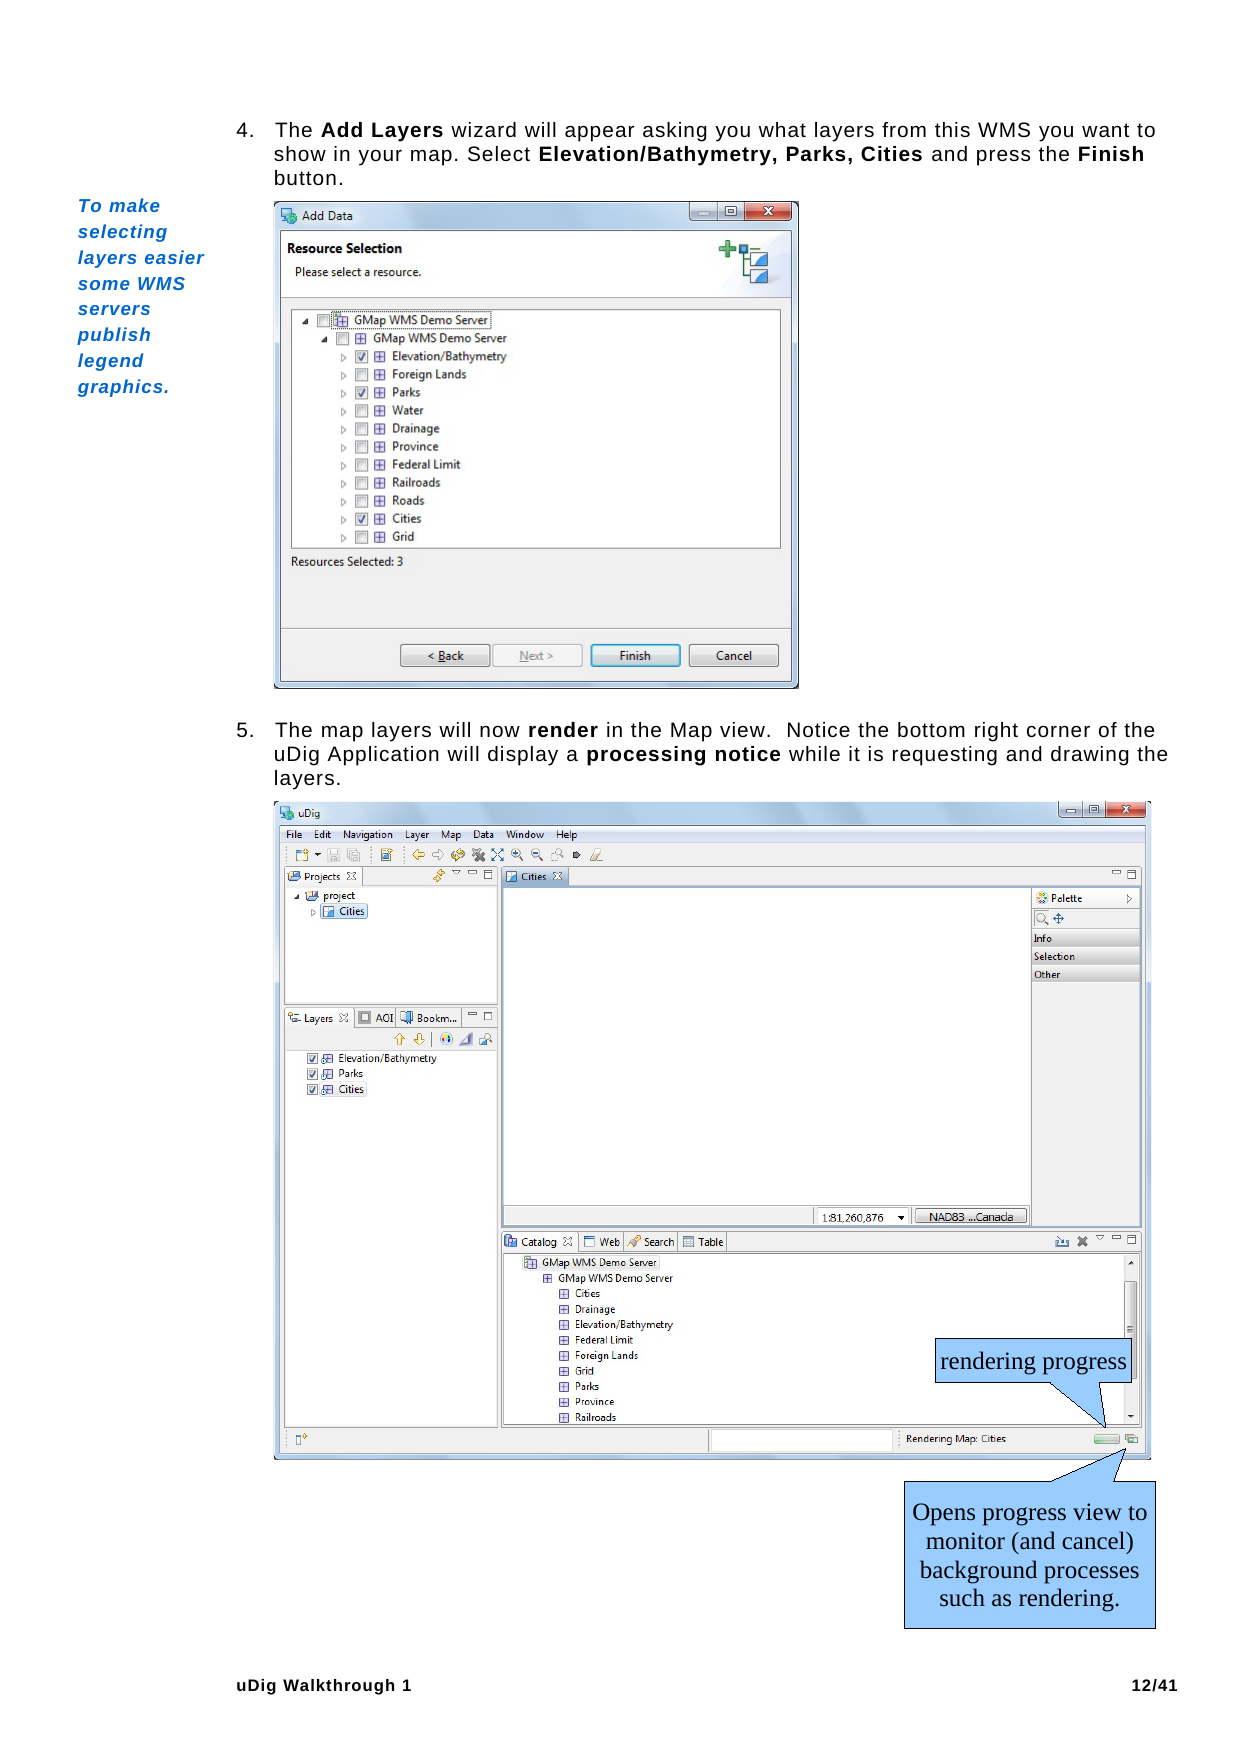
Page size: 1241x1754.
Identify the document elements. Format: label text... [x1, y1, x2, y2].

picture [273, 201, 799, 689]
list The map layers will now render in the Map view. Notice the bottom right corner of the uDig Application will display a processing notice while it is requesting and drawing the layers. [236, 717, 1181, 1471]
list The Add Layers wizard will appear asking you what layers from this WMS you want to show in your map. Select Elevation/Bathymetry, Parks, Cities and press the Finish button. [236, 118, 1181, 701]
picture [273, 801, 1152, 1460]
list To make selecting layers easier some WMS servers publish legend graphics. [78, 195, 217, 397]
